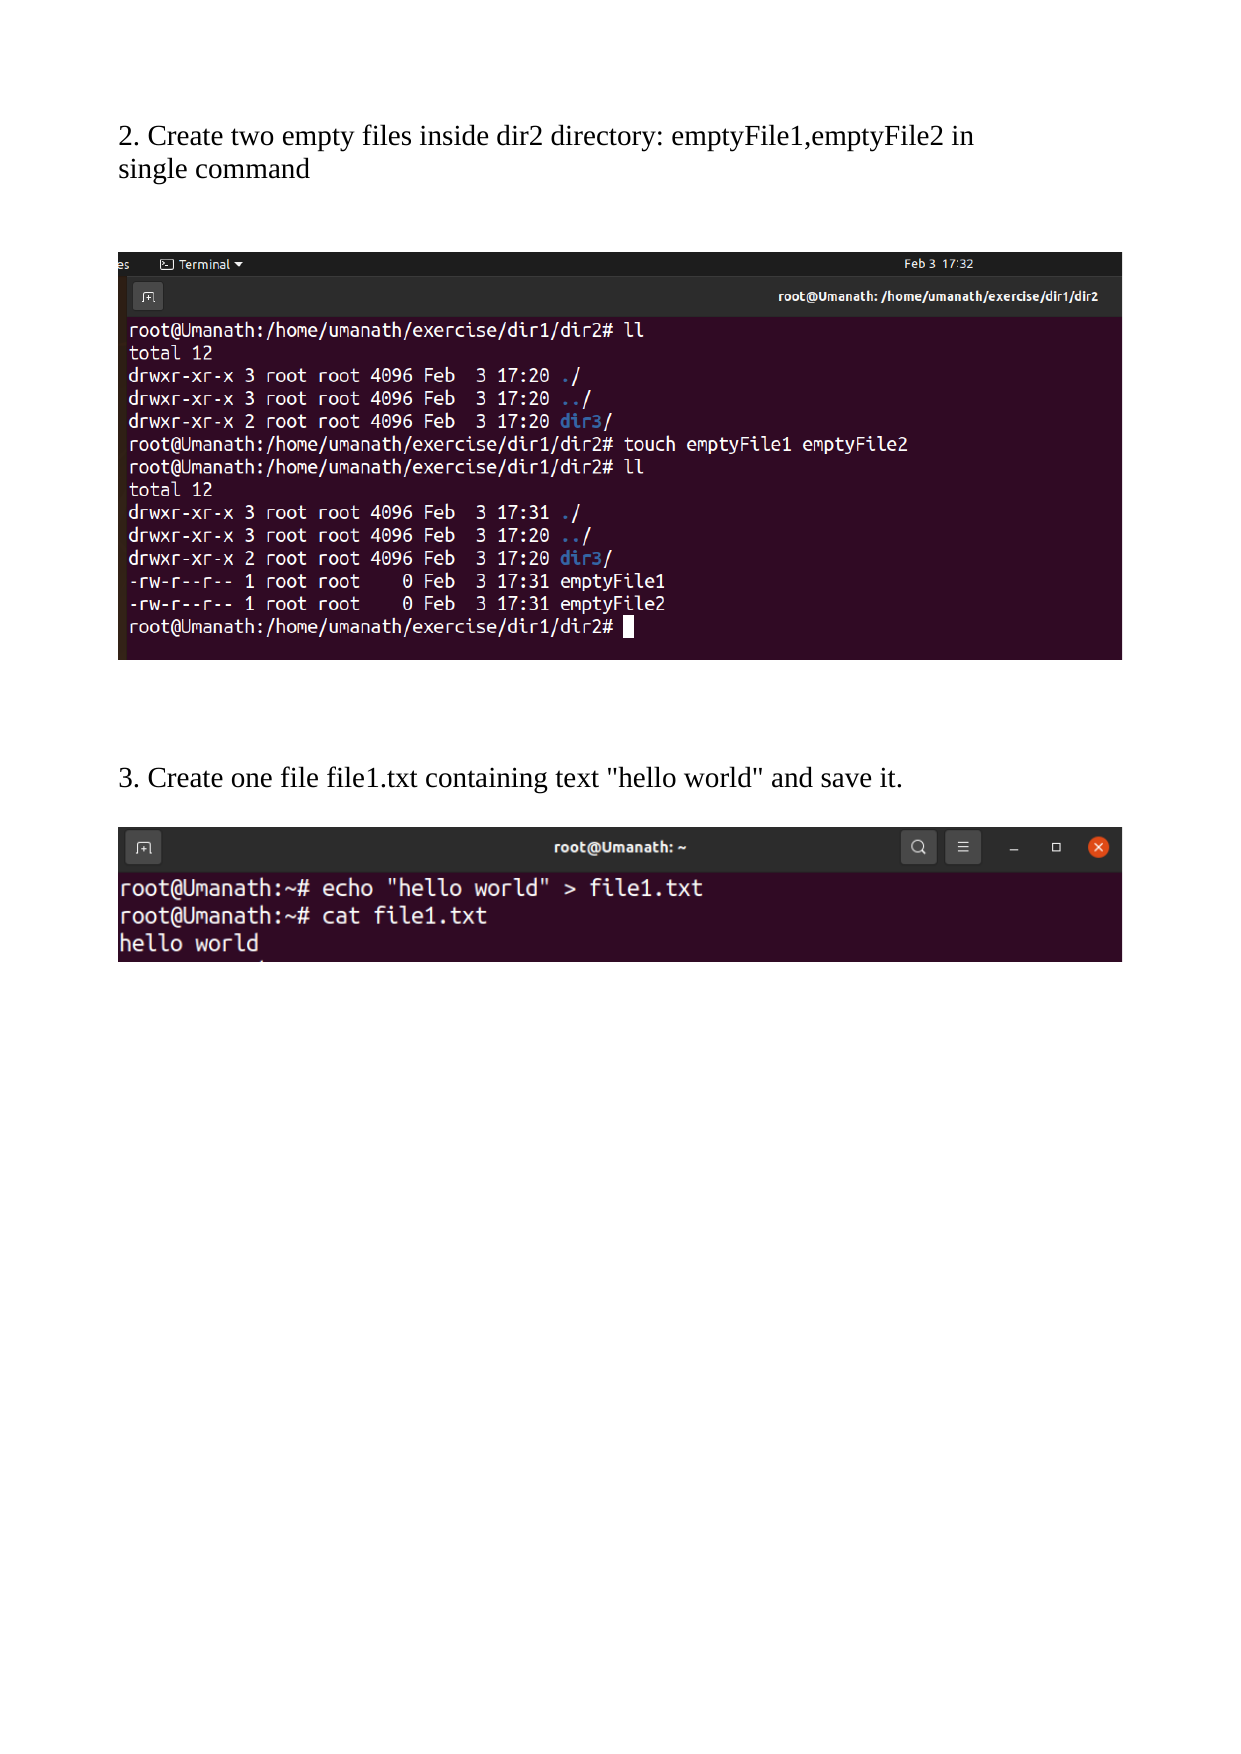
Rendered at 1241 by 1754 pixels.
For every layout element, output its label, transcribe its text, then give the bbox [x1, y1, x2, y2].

text 3. Create one file file1.txt containing text "hello world" and save it. [118, 761, 1122, 794]
text single command [118, 152, 1122, 185]
picture [118, 827, 1123, 962]
text 2. Create two empty files inside dir2 directory: emptyFile1,emptyFile2 in [118, 118, 1122, 152]
picture [118, 252, 1123, 660]
